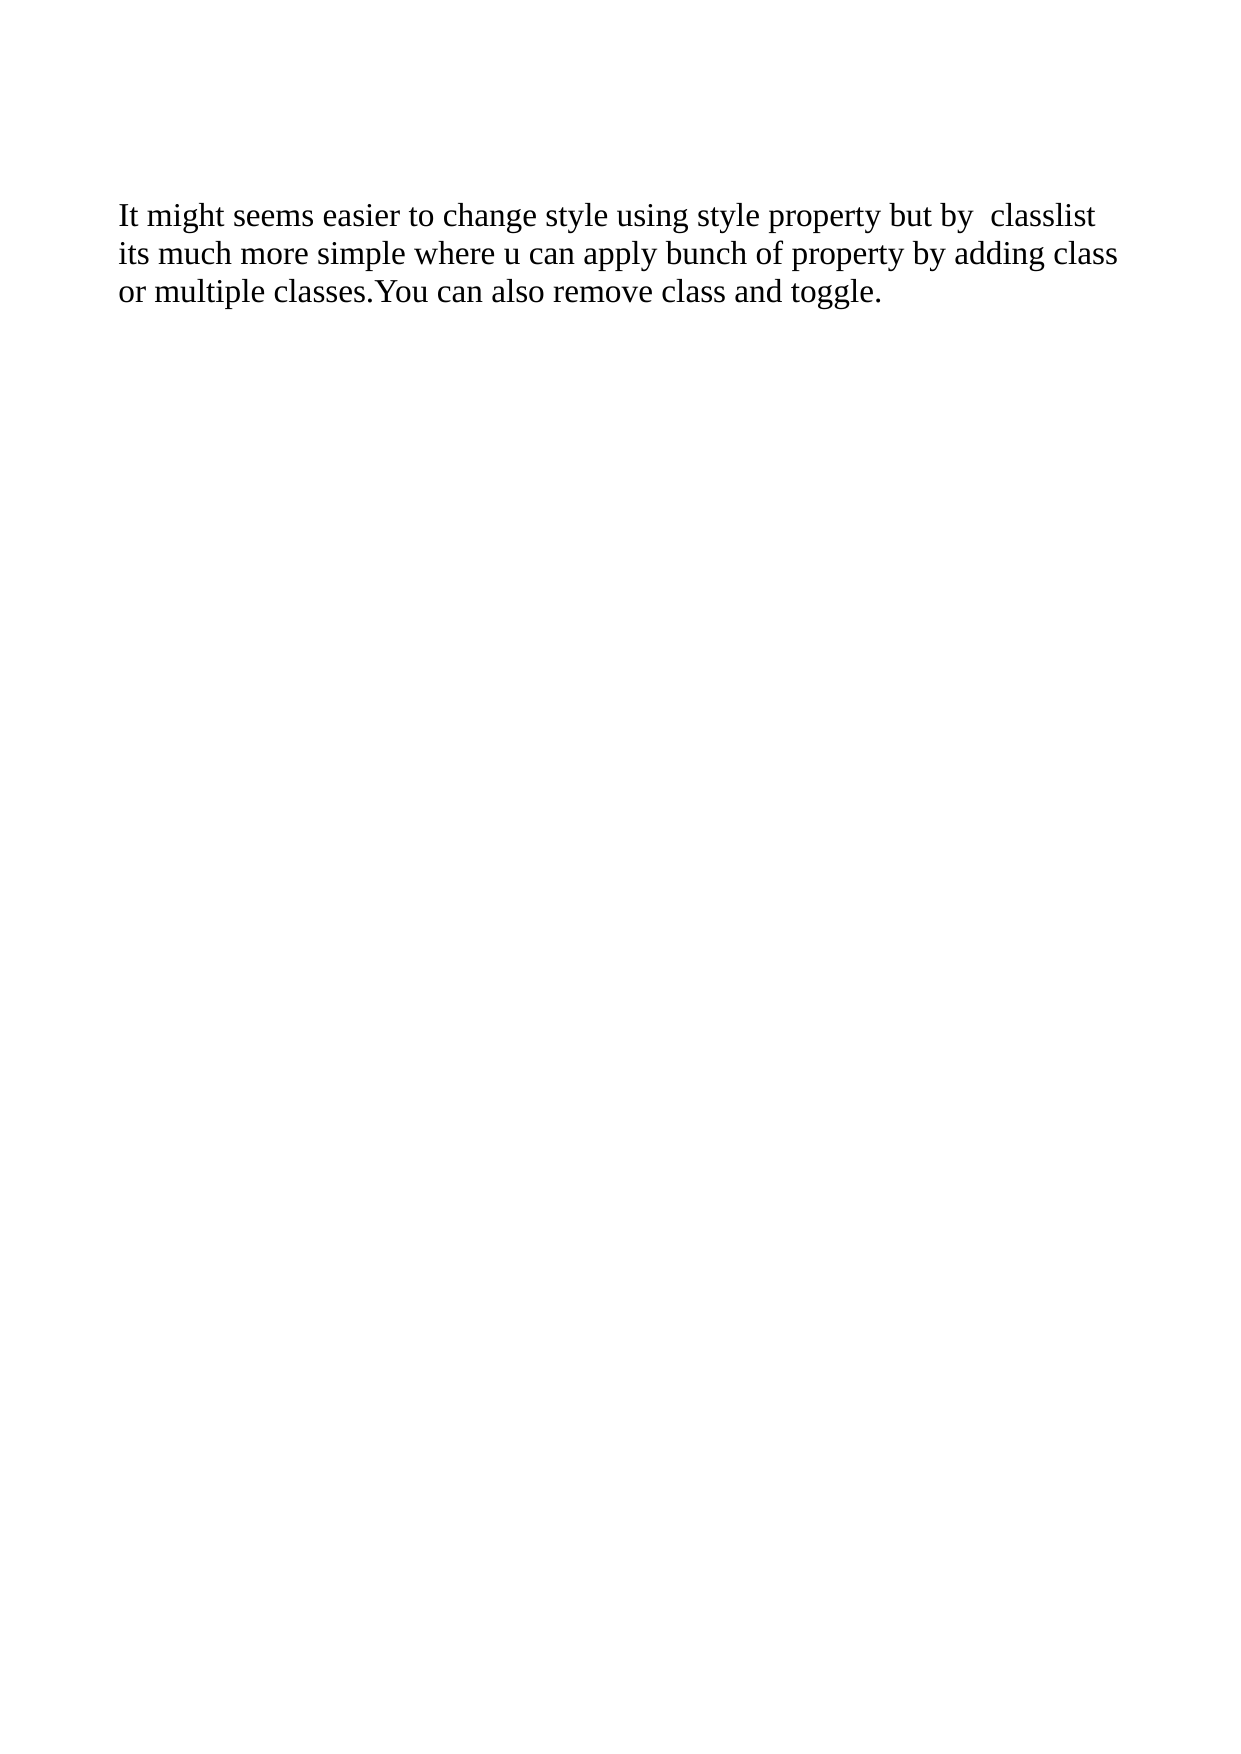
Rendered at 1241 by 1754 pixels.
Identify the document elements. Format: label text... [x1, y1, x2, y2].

text It might seems easier to change style using style property but by classlist its much more simple where u can apply bunch of property by adding class or multiple classes.You can also remove class and toggle. [118, 195, 1122, 310]
